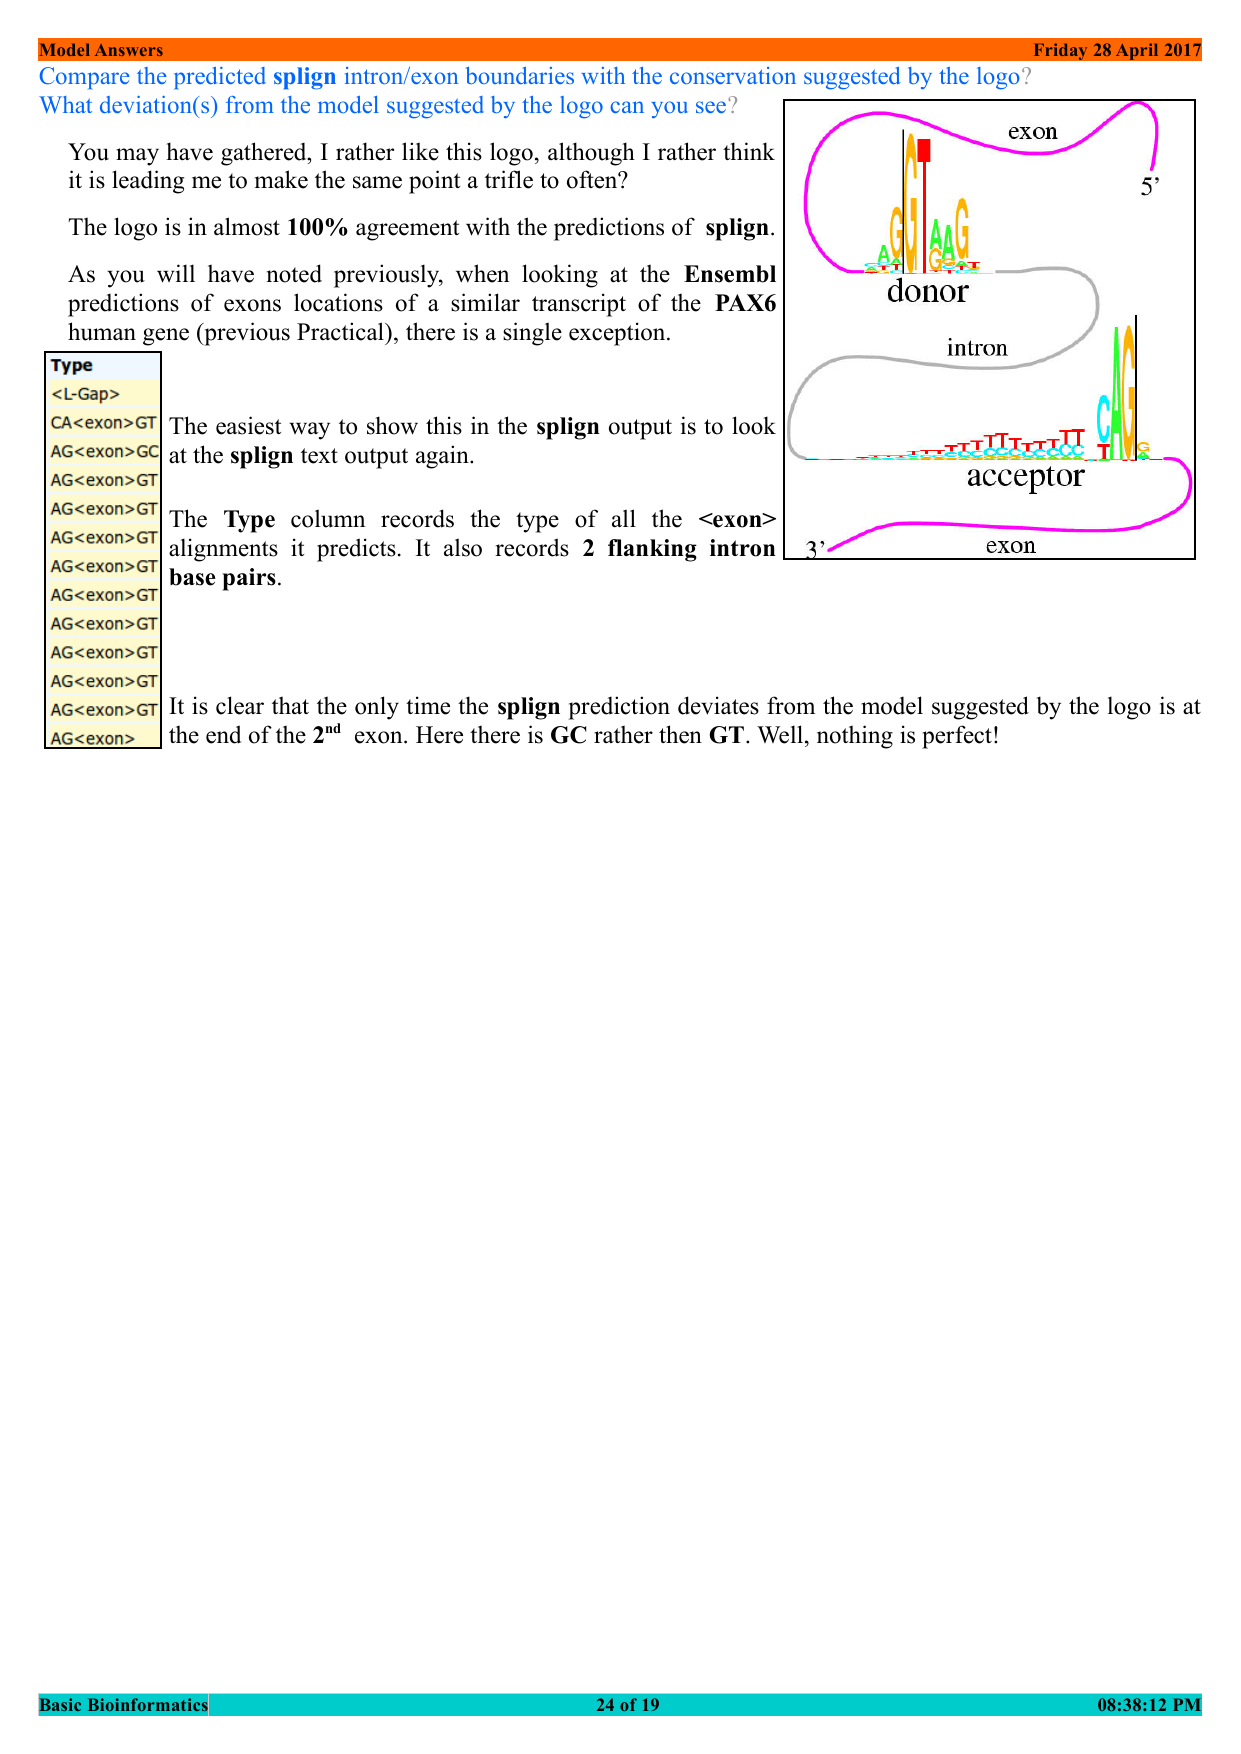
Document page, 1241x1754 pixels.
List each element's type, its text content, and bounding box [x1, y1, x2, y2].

text As you will have noted previously, when looking at the Ensembl predictions of exons locations of a similar transcript of the PAX6 human gene (previous Practical), there is a single exception. [68, 259, 782, 346]
text You may have gathered, I rather like this logo, although I rather think it is leading me to make the same point a trifle to often? [68, 136, 782, 194]
text The logo is in almost 100% agreement with the predictions of splign. [68, 212, 782, 241]
text What deviation(s) from the model suggested by the logo can you see? [38, 89, 1202, 119]
text Compare the predicted splign intron/exon boundaries with the conservation suggested by the logo? [38, 61, 1202, 89]
text The Type column records the type of all the <exon> alignments it predicts. It also records 2 flanking intron base pairs. [162, 504, 1202, 591]
picture [785, 101, 1194, 558]
text It is clear that the only time the splign prediction deviates from the model suggested by the logo is at the end of the 2nd exon. Here there is GC rather then GT. Well, nothing is perfect! [162, 691, 1202, 749]
text The easiest way to show this in the splign output is to look at the splign text output again. [162, 411, 782, 469]
picture [46, 353, 160, 747]
